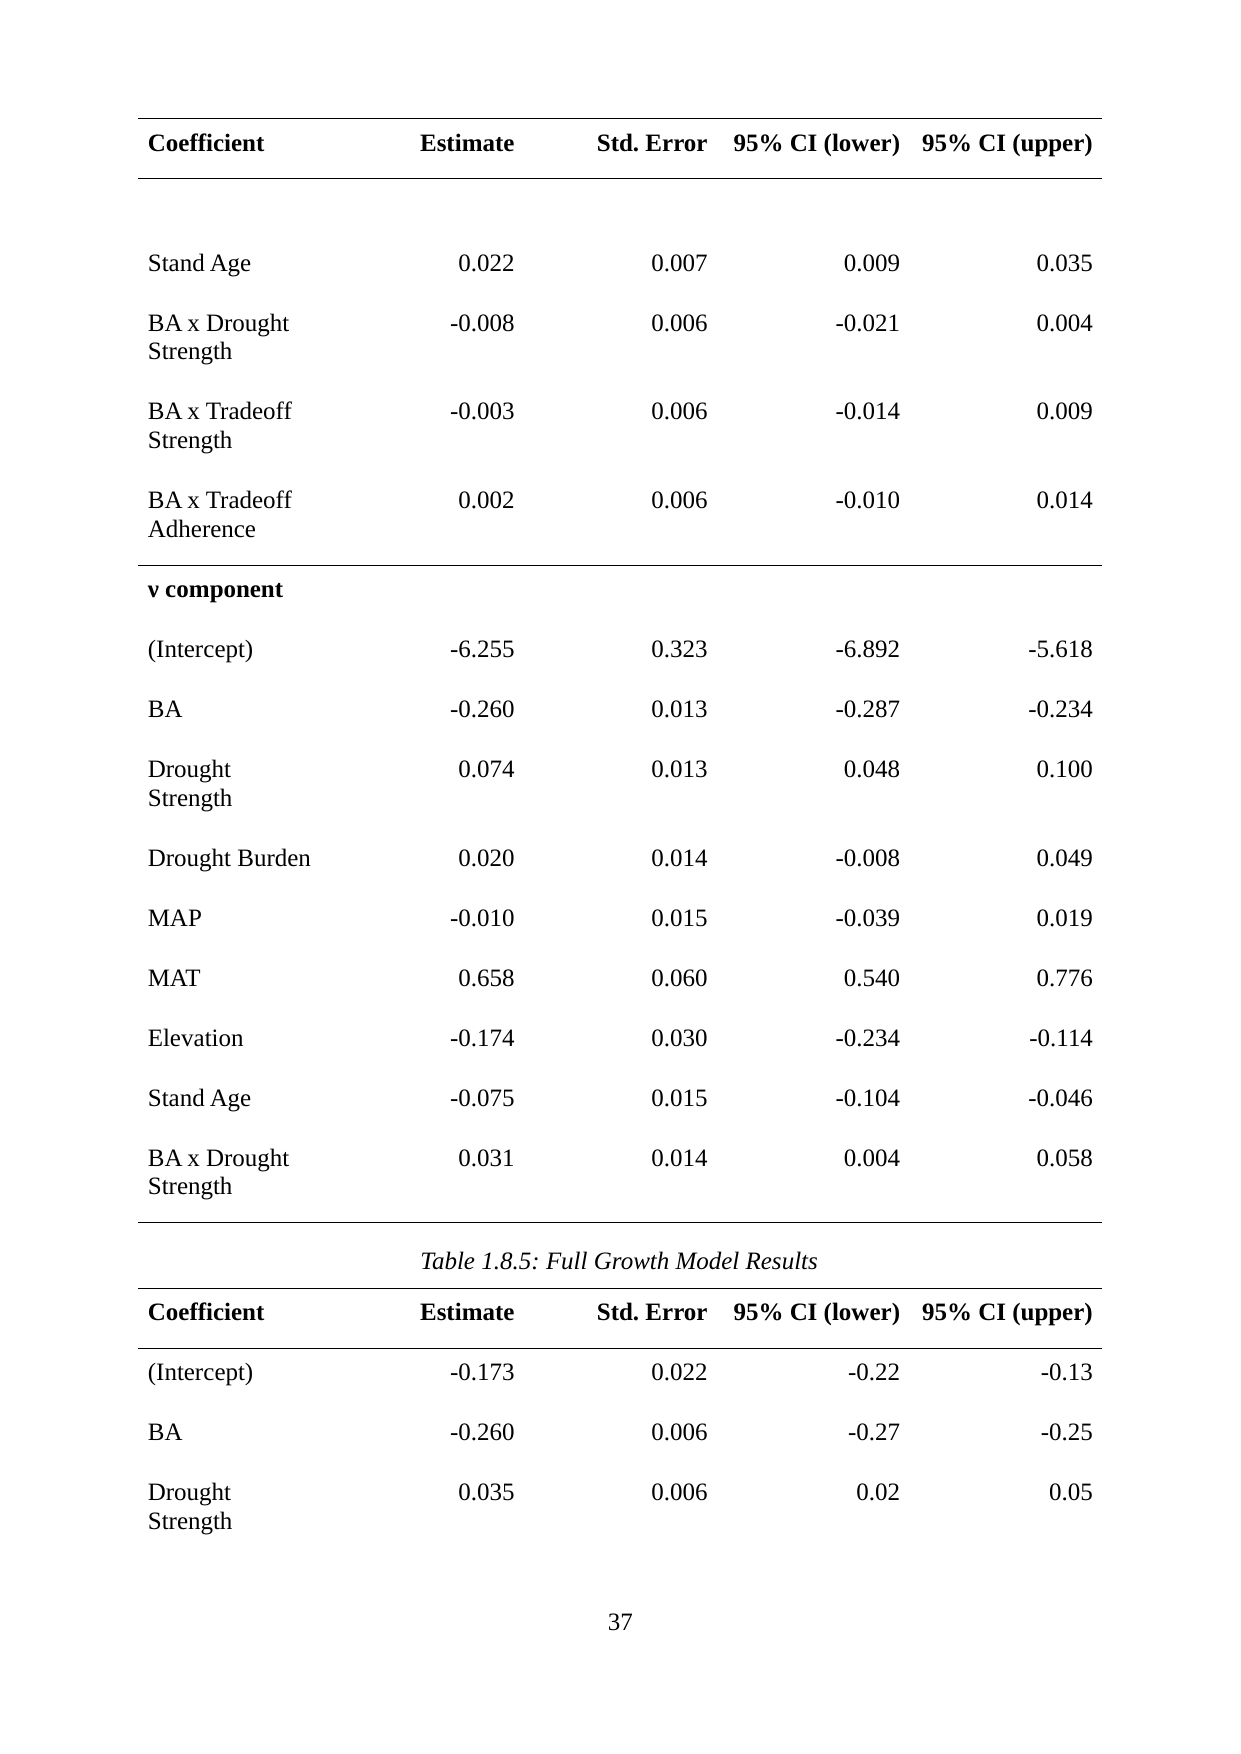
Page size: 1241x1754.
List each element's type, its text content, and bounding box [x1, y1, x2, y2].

table_header Std. Error [524, 119, 716, 178]
table_cell (Intercept) [138, 1349, 331, 1408]
table_header 95% CI (lower) [716, 1289, 909, 1348]
table_cell 0.022 [524, 1349, 716, 1408]
table_cell -0.104 [716, 1073, 909, 1133]
table_cell MAP [138, 893, 331, 953]
table_cell Drought Strength [138, 745, 331, 833]
table_cell -0.003 [331, 387, 524, 476]
text Table 1.8.5: Full Growth Model Results [118, 1246, 1122, 1275]
table_cell 0.013 [524, 685, 716, 744]
table_cell 0.035 [331, 1468, 524, 1557]
table_cell Drought Strength [138, 1468, 331, 1557]
table_cell 0.540 [716, 953, 909, 1013]
table_cell -0.13 [909, 1349, 1102, 1408]
table_cell BA x Tradeoff Strength [138, 387, 331, 476]
table_cell -0.008 [716, 833, 909, 893]
table_cell -0.287 [716, 685, 909, 744]
table_cell 0.015 [524, 893, 716, 953]
table_cell 0.006 [524, 298, 716, 387]
table_cell -0.174 [331, 1013, 524, 1073]
table_cell 0.014 [909, 476, 1102, 564]
table_cell [716, 566, 909, 624]
table_cell -6.255 [331, 625, 524, 684]
table_cell 0.006 [524, 387, 716, 476]
table_cell -0.046 [909, 1073, 1102, 1133]
table_cell [331, 179, 524, 238]
table_cell -0.25 [909, 1408, 1102, 1468]
table_cell -0.075 [331, 1073, 524, 1133]
table_cell BA x Tradeoff Adherence [138, 476, 331, 564]
table_cell 0.013 [524, 745, 716, 833]
table_cell [909, 566, 1102, 624]
table_cell -0.010 [331, 893, 524, 953]
table_cell -0.039 [716, 893, 909, 953]
table_cell 0.048 [716, 745, 909, 833]
table_cell [138, 179, 331, 238]
table_cell 0.022 [331, 238, 524, 298]
table_cell -0.260 [331, 1408, 524, 1468]
table_cell 0.009 [716, 238, 909, 298]
table_cell 0.020 [331, 833, 524, 893]
table_header Coefficient [138, 1289, 331, 1348]
table_cell -0.114 [909, 1013, 1102, 1073]
table_cell (Intercept) [138, 625, 331, 684]
table_cell 0.004 [909, 298, 1102, 387]
table_cell 0.035 [909, 238, 1102, 298]
table_cell [524, 179, 716, 238]
table_cell 0.060 [524, 953, 716, 1013]
table_header Std. Error [524, 1289, 716, 1348]
table_cell 0.006 [524, 476, 716, 564]
table_cell 0.05 [909, 1468, 1102, 1557]
table_cell -0.27 [716, 1408, 909, 1468]
table_cell [909, 179, 1102, 238]
table_cell Stand Age [138, 1073, 331, 1133]
table_cell 0.031 [331, 1133, 524, 1222]
table_header 95% CI (lower) [716, 119, 909, 178]
table_cell 0.776 [909, 953, 1102, 1013]
table_cell 0.049 [909, 833, 1102, 893]
table_cell 0.006 [524, 1468, 716, 1557]
table_cell 0.009 [909, 387, 1102, 476]
table_header Estimate [331, 1289, 524, 1348]
table_cell Elevation [138, 1013, 331, 1073]
table_cell 0.015 [524, 1073, 716, 1133]
table_cell MAT [138, 953, 331, 1013]
table_cell -0.008 [331, 298, 524, 387]
table_cell 0.074 [331, 745, 524, 833]
table_cell BA x Drought Strength [138, 298, 331, 387]
table_cell ν component [138, 566, 331, 624]
table_cell 0.100 [909, 745, 1102, 833]
table_cell 0.007 [524, 238, 716, 298]
table_cell 0.019 [909, 893, 1102, 953]
table_header 95% CI (upper) [909, 119, 1102, 178]
table_cell 0.658 [331, 953, 524, 1013]
table_cell Drought Burden [138, 833, 331, 893]
table_cell [524, 566, 716, 624]
table_cell -0.22 [716, 1349, 909, 1408]
table_cell 0.002 [331, 476, 524, 564]
table_cell 0.014 [524, 1133, 716, 1222]
table_cell 0.006 [524, 1408, 716, 1468]
table_cell -0.014 [716, 387, 909, 476]
table_cell -0.021 [716, 298, 909, 387]
table_cell 0.014 [524, 833, 716, 893]
table_cell -0.173 [331, 1349, 524, 1408]
table_cell BA [138, 1408, 331, 1468]
table_cell -0.234 [716, 1013, 909, 1073]
table_cell 0.058 [909, 1133, 1102, 1222]
table_cell -0.234 [909, 685, 1102, 744]
table_cell 0.004 [716, 1133, 909, 1222]
table_cell 0.02 [716, 1468, 909, 1557]
table_cell 0.323 [524, 625, 716, 684]
table_cell BA [138, 685, 331, 744]
table_header Coefficient [138, 119, 331, 178]
table_cell -0.260 [331, 685, 524, 744]
table_header 95% CI (upper) [909, 1289, 1102, 1348]
table_cell BA x Drought Strength [138, 1133, 331, 1222]
table_cell -5.618 [909, 625, 1102, 684]
table_cell -6.892 [716, 625, 909, 684]
table_cell [716, 179, 909, 238]
table_cell 0.030 [524, 1013, 716, 1073]
table_header Estimate [331, 119, 524, 178]
table_cell Stand Age [138, 238, 331, 298]
table_cell [331, 566, 524, 624]
table_cell -0.010 [716, 476, 909, 564]
